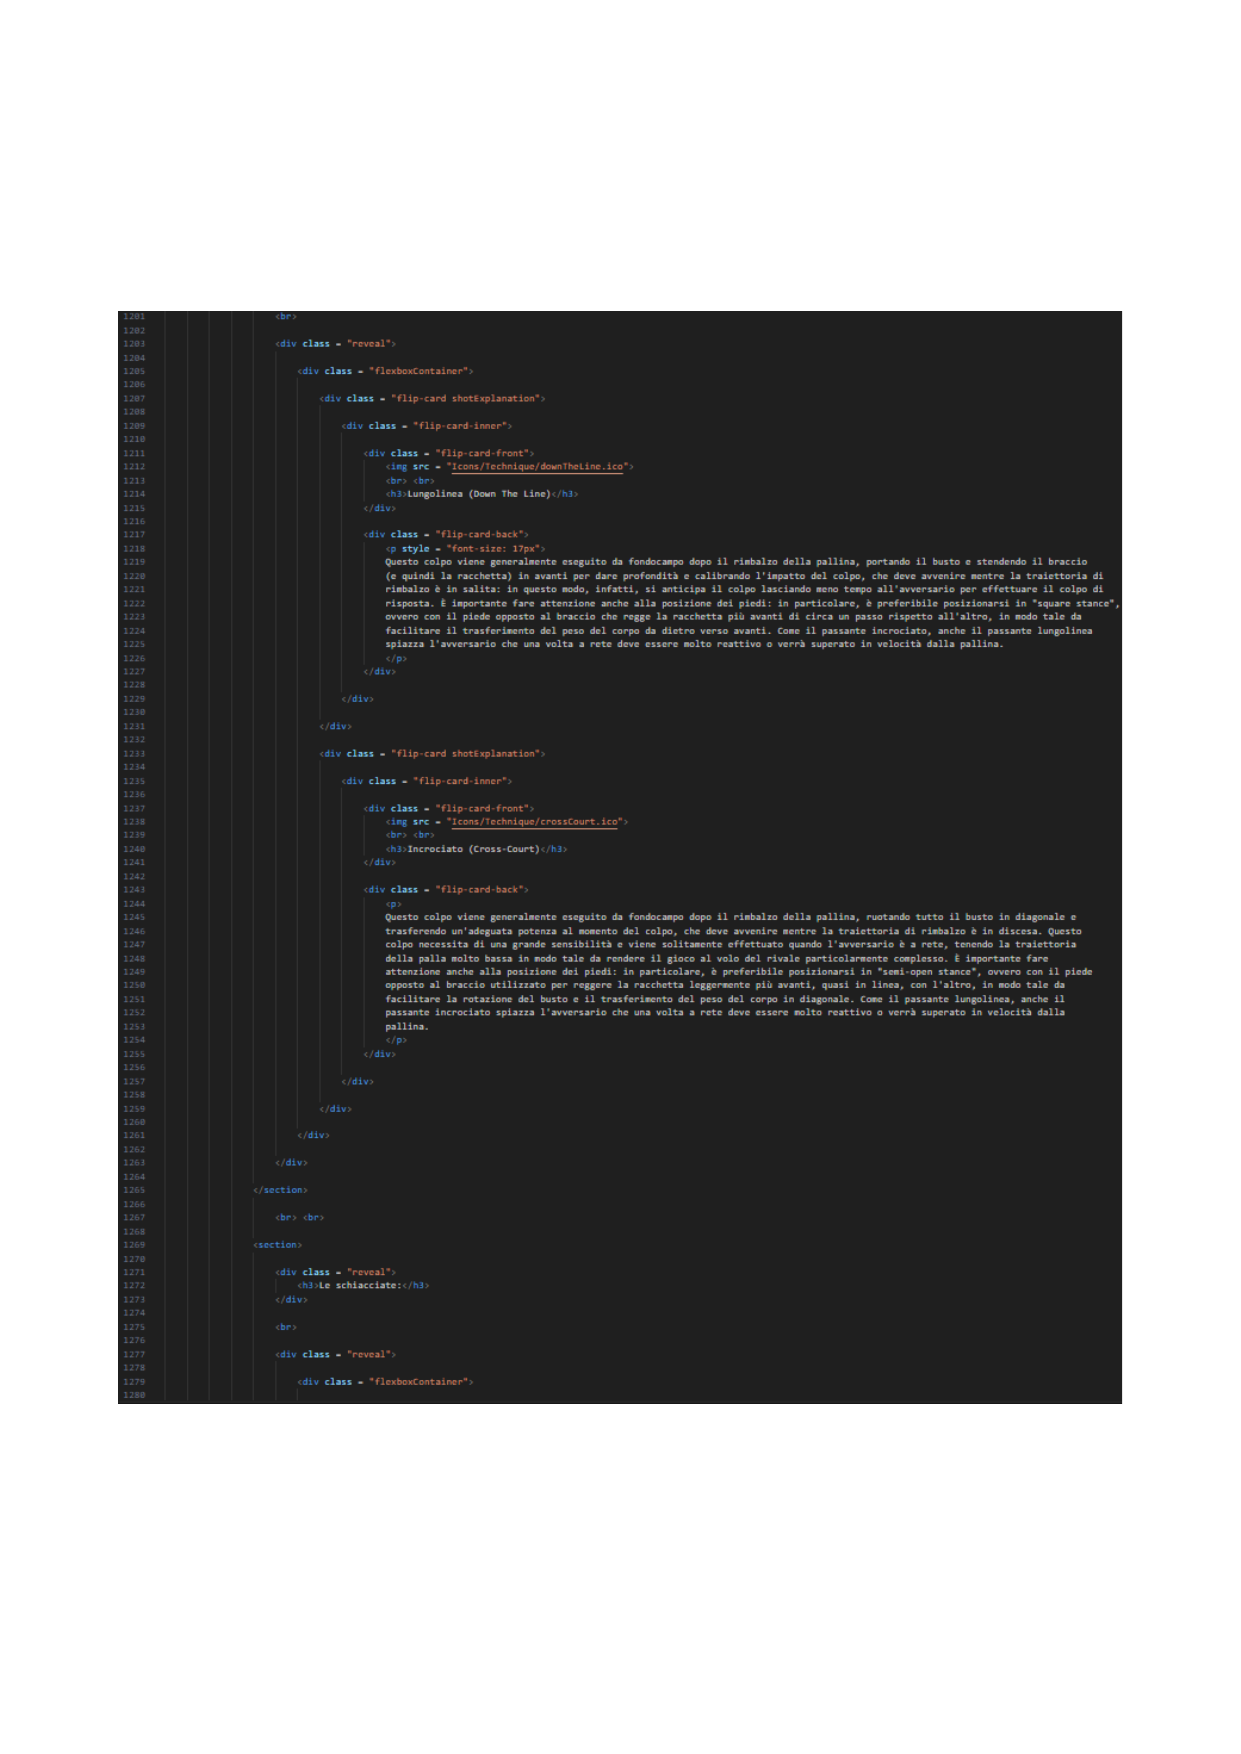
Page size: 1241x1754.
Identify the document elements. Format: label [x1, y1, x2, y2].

picture [118, 311, 1123, 1404]
